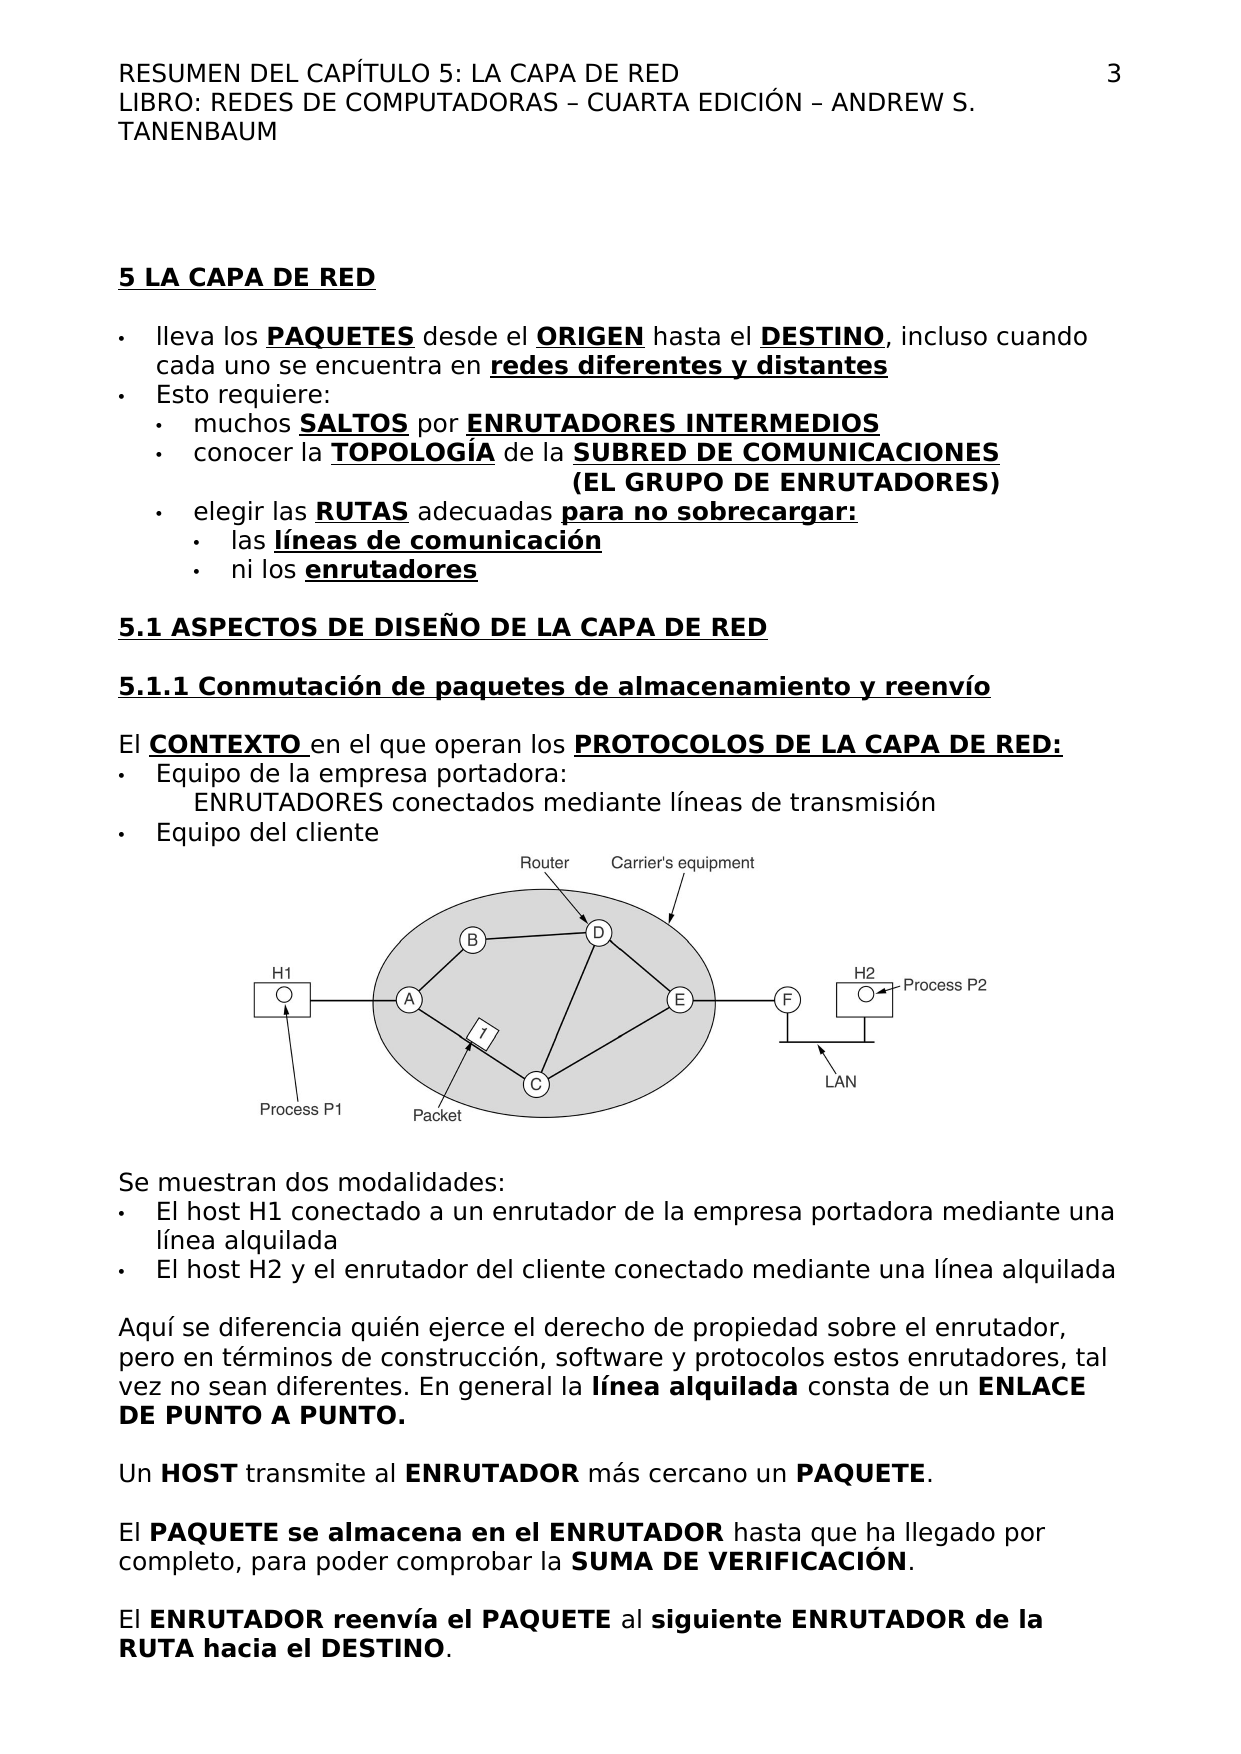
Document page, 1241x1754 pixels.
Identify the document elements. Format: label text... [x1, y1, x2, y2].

text 5.1.1 Conmutación de paquetes de almacenamiento y reenvío [118, 672, 1122, 701]
text 5.1 ASPECTOS DE DISEÑO DE LA CAPA DE RED [118, 613, 1122, 643]
list ENRUTADORES conectados mediante líneas de transmisión [156, 788, 1122, 818]
text Un HOST transmite al ENRUTADOR más cercano un PAQUETE. [118, 1459, 1122, 1488]
text Aquí se diferencia quién ejerce el derecho de propiedad sobre el enrutador, pero en términos de construcción, software y protocolos estos enrutadores, tal vez no sean diferentes. En general la línea alquilada consta de un ENLACE DE PUNTO A PUNTO. [118, 1313, 1122, 1430]
list Esto requiere: [118, 380, 1122, 409]
list El host H1 conectado a un enrutador de la empresa portadora mediante una línea alquilada [118, 1197, 1122, 1255]
list lleva los PAQUETES desde el ORIGEN hasta el DESTINO, incluso cuando cada uno se encuentra en redes diferentes y distantes [118, 322, 1122, 380]
list El host H2 y el enrutador del cliente conectado mediante una línea alquilada [118, 1255, 1122, 1284]
picture [245, 846, 995, 1131]
list ni los enrutadores [193, 555, 1122, 584]
text 5 LA CAPA DE RED [118, 263, 1122, 293]
list Equipo de la empresa portadora: [118, 759, 1122, 788]
text El CONTEXTO en el que operan los PROTOCOLOS DE LA CAPA DE RED: [118, 730, 1122, 759]
text Se muestran dos modalidades: [118, 1168, 1122, 1197]
list conocer la TOPOLOGÍA de la SUBRED DE COMUNICACIONES [156, 438, 1122, 468]
text El PAQUETE se almacena en el ENRUTADOR hasta que ha llegado por completo, para poder comprobar la SUMA DE VERIFICACIÓN. [118, 1518, 1122, 1576]
text El ENRUTADOR reenvía el PAQUETE al siguiente ENRUTADOR de la RUTA hacia el DESTINO. [118, 1605, 1122, 1663]
list elegir las RUTAS adecuadas para no sobrecargar: [156, 497, 1122, 526]
list (EL GRUPO DE ENRUTADORES) [456, 468, 1122, 497]
list muchos SALTOS por ENRUTADORES INTERMEDIOS [156, 409, 1122, 438]
list las líneas de comunicación [193, 526, 1122, 555]
list Equipo del cliente [118, 818, 1122, 847]
